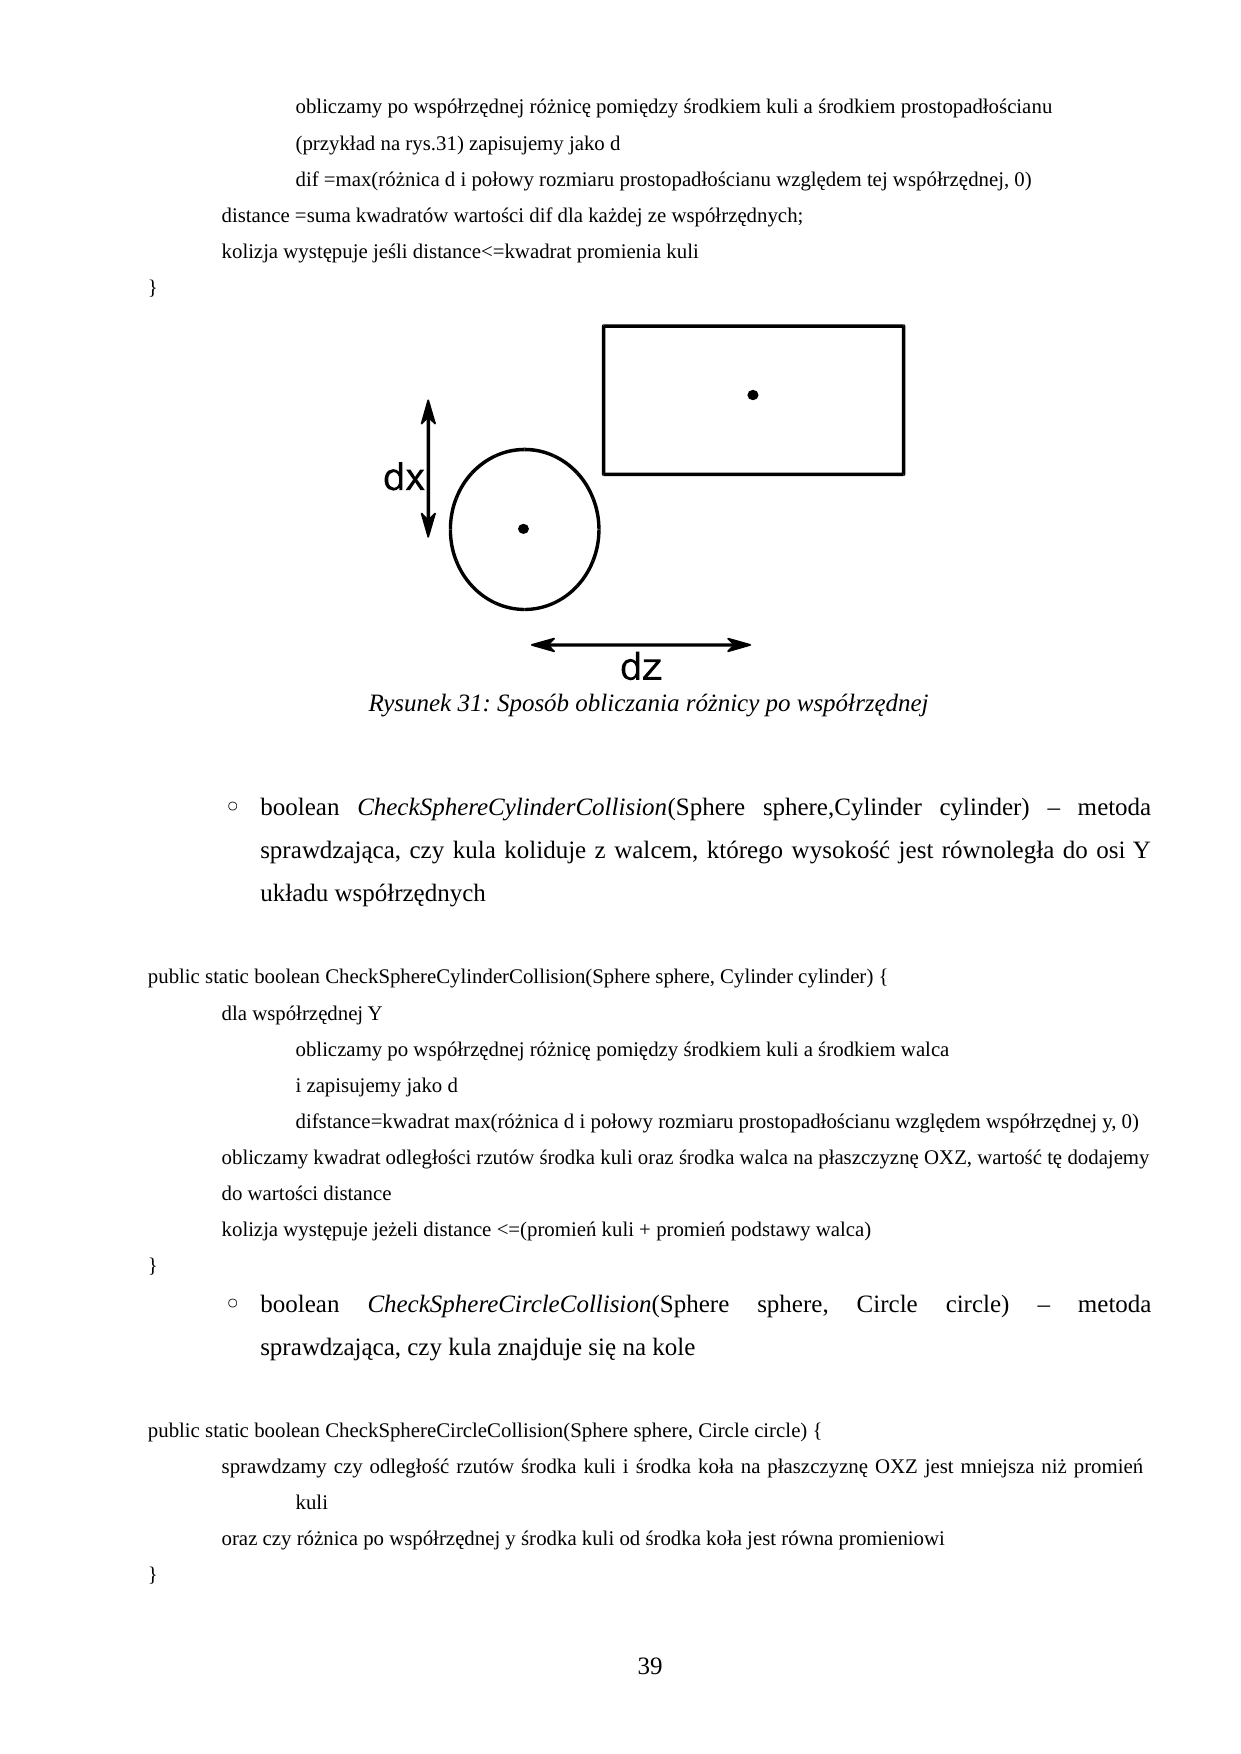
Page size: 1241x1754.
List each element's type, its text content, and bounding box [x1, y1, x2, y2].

text obliczamy po współrzędnej różnicę pomiędzy środkiem kuli a środkiem walca [148, 1036, 1152, 1061]
text sprawdzamy czy odległość rzutów środka kuli i środka koła na płaszczyznę OXZ jest mniejsza niż promień kuli [148, 1454, 1152, 1514]
text oraz czy różnica po współrzędnej y środka kuli od środka koła jest równa promieniowi [148, 1526, 1152, 1550]
text } [148, 275, 1152, 299]
text distance =suma kwadratów wartości dif dla każdej ze współrzędnych; [148, 203, 1152, 227]
text dla współrzędnej Y [148, 1000, 1152, 1024]
text kolizja występuje jeśli distance<=kwadrat promienia kuli [148, 239, 1152, 263]
text i zapisujemy jako d [148, 1072, 1152, 1097]
text obliczamy po współrzędnej różnicę pomiędzy środkiem kuli a środkiem prostopadłościanu [148, 94, 1152, 118]
text } [148, 1562, 1152, 1586]
list boolean CheckSphereCylinderCollision(Sphere sphere,Cylinder cylinder) – metoda sprawdzająca, czy kula koliduje z walcem, którego wysokość jest równoległa do osi Y układu współrzędnych [223, 792, 1152, 907]
text (przykład na rys.31) zapisujemy jako d [148, 131, 1152, 154]
text kolizja występuje jeżeli distance <=(promień kuli + promień podstawy walca) [148, 1217, 1152, 1241]
text public static boolean CheckSphereCylinderCollision(Sphere sphere, Cylinder cylinder) { [148, 964, 1152, 988]
text Rysunek 31: Sposób obliczania różnicy po współrzędnej [320, 337, 979, 717]
text } [148, 1253, 1152, 1277]
text public static boolean CheckSphereCircleCollision(Sphere sphere, Circle circle) { [148, 1418, 1152, 1442]
text difstance=kwadrat max(różnica d i połowy rozmiaru prostopadłościanu względem współrzędnej y, 0) [148, 1108, 1152, 1133]
text dif =max(różnica d i połowy rozmiaru prostopadłościanu względem tej współrzędnej, 0) [148, 167, 1152, 191]
text obliczamy kwadrat odległości rzutów środka kuli oraz środka walca na płaszczyznę OXZ, wartość tę dodajemy [148, 1144, 1152, 1169]
list boolean CheckSphereCircleCollision(Sphere sphere, Circle circle) – metoda sprawdzająca, czy kula znajduje się na kole [223, 1289, 1152, 1361]
text do wartości distance [148, 1181, 1152, 1205]
